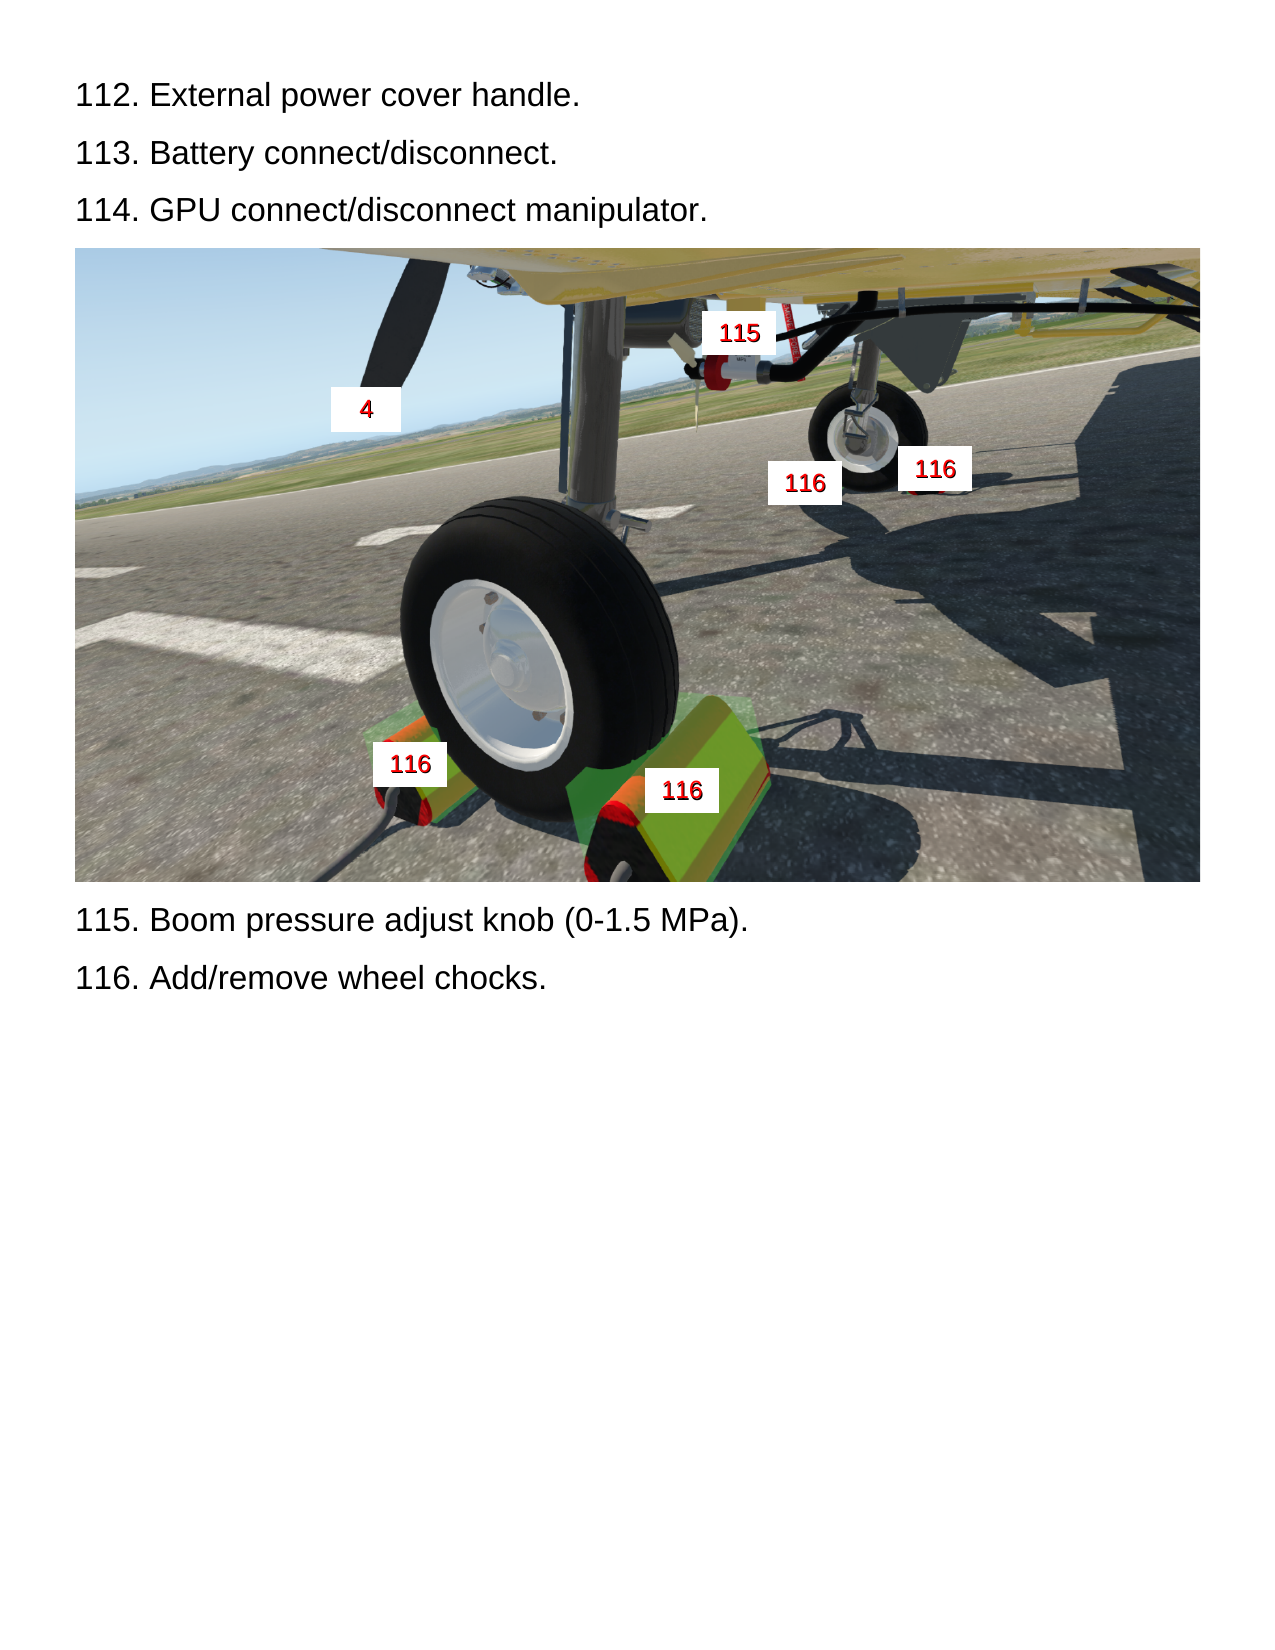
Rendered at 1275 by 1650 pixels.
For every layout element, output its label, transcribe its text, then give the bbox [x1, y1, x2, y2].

text 116 [783, 468, 827, 497]
text 112. External power cover handle. [75, 75, 1200, 113]
text 113. Battery connect/disconnect. [75, 133, 1200, 171]
text 116 [660, 775, 704, 804]
picture [75, 248, 1200, 882]
text 114. GPU connect/disconnect manipulator. [75, 190, 1200, 229]
text 115 [717, 318, 761, 347]
text 116 [913, 453, 957, 482]
text 115. Boom pressure adjust knob (0-1.5 MPa). [75, 900, 1200, 938]
text 4 [346, 394, 386, 423]
text 116 [388, 749, 432, 778]
text 116. Add/remove wheel chocks. [75, 958, 1200, 996]
